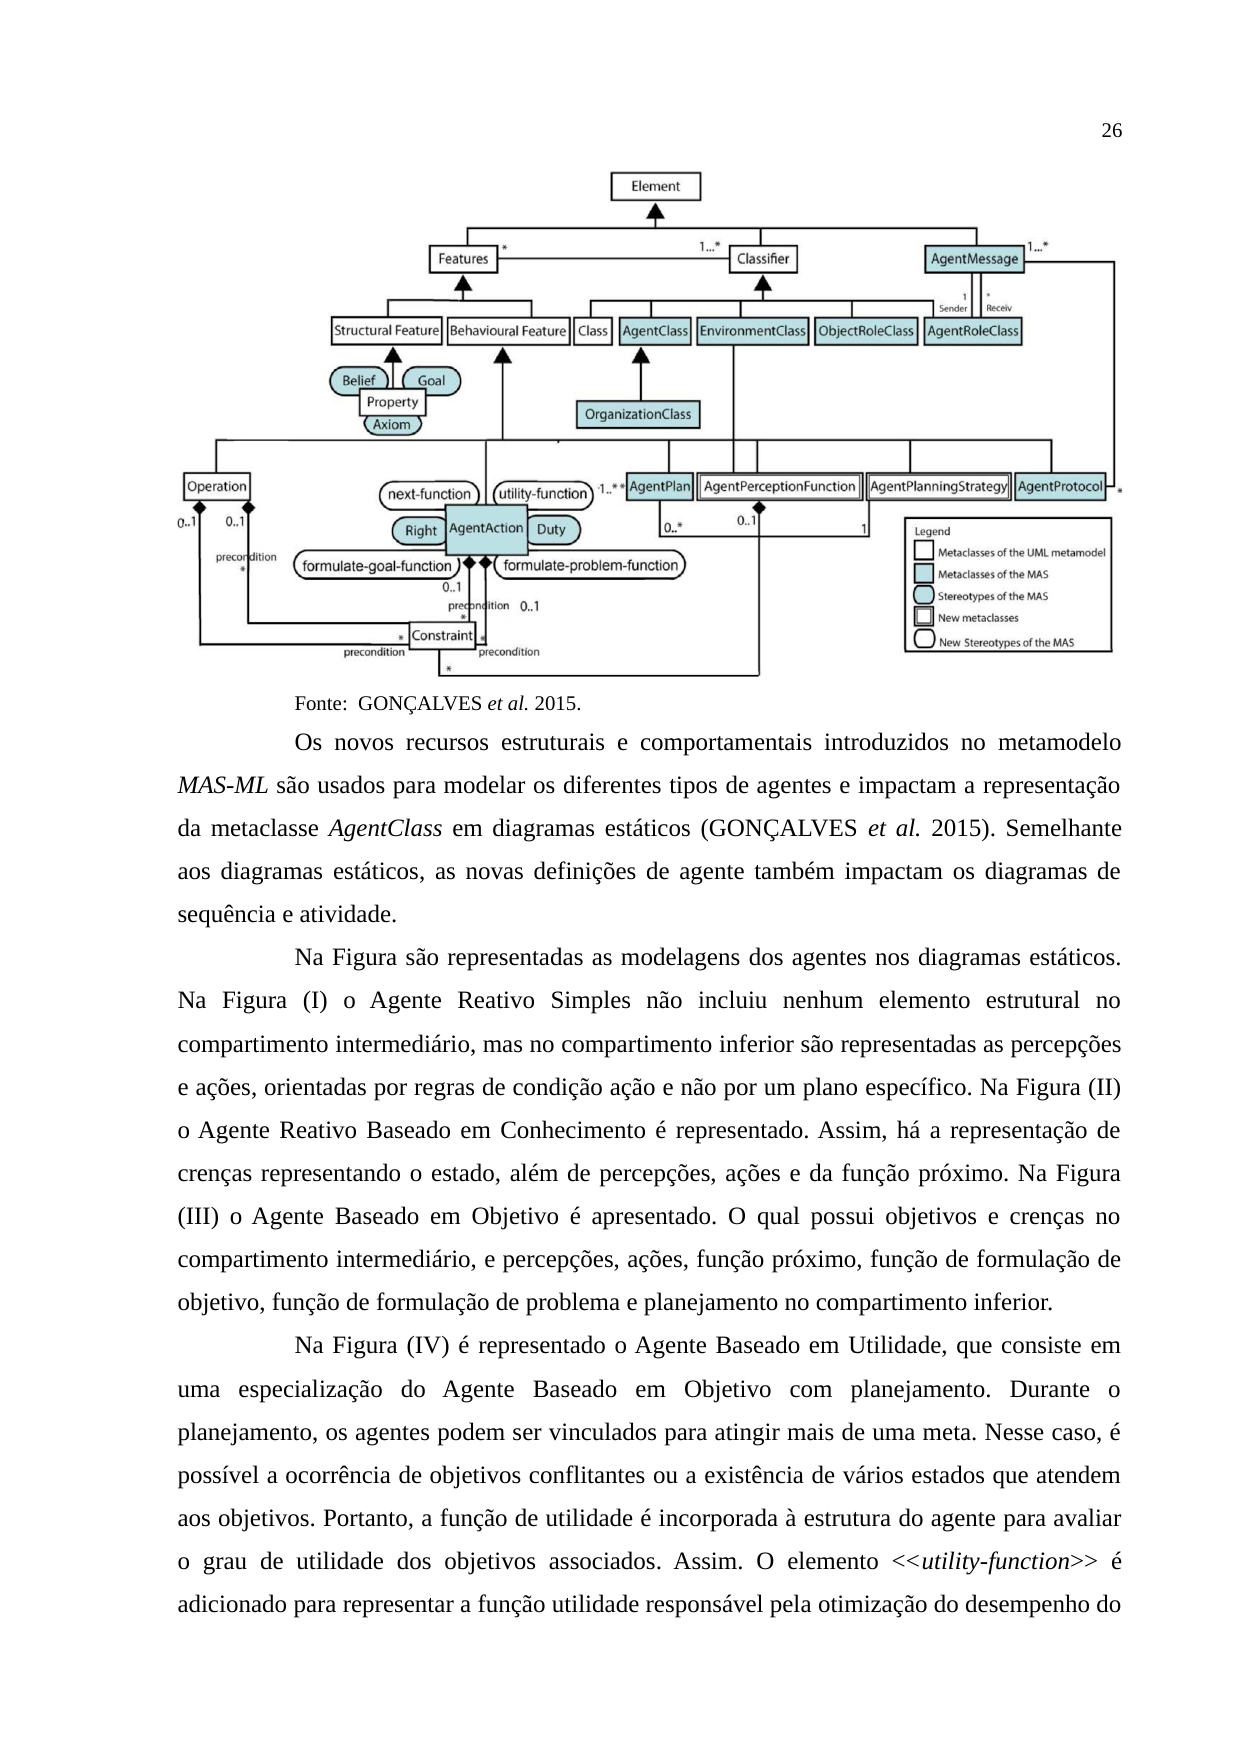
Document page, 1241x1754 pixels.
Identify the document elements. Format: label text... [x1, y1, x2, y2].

text Na Figura são representadas as modelagens dos agentes nos diagramas estáticos. Na Figura (I) o Agente Reativo Simples não incluiu nenhum elemento estrutural no compartimento intermediário, mas no compartimento inferior são representadas as percepções e ações, orientadas por regras de condição ação e não por um plano específico. Na Figura (II) o Agente Reativo Baseado em Conhecimento é representado. Assim, há a representação de crenças representando o estado, além de percepções, ações e da função próximo. Na Figura (III) o Agente Baseado em Objetivo é apresentado. O qual possui objetivos e crenças no compartimento intermediário, e percepções, ações, função próximo, função de formulação de objetivo, função de formulação de problema e planejamento no compartimento inferior. [177, 942, 1122, 1316]
text Na Figura (IV) é representado o Agente Baseado em Utilidade, que consiste em uma especialização do Agente Baseado em Objetivo com planejamento. Durante o planejamento, os agentes podem ser vinculados para atingir mais de uma meta. Nesse caso, é possível a ocorrência de objetivos conflitantes ou a existência de vários estados que atendem aos objetivos. Portanto, a função de utilidade é incorporada à estrutura do agente para avaliar o grau de utilidade dos objetivos associados. Assim. O elemento <<utility-function>> é adicionado para representar a função utilidade responsável pela otimização do desempenho do [177, 1331, 1122, 1618]
text Os novos recursos estruturais e comportamentais introduzidos no metamodelo MAS-ML são usados para modelar os diferentes tipos de agentes e impactam a representação da metaclasse AgentClass em diagramas estáticos (GONÇALVES et al. 2015). Semelhante aos diagramas estáticos, as novas definições de agente também impactam os diagramas de sequência e atividade. [177, 727, 1122, 928]
text Fonte: GONÇALVES et al. 2015. [177, 691, 1122, 715]
picture [177, 171, 1123, 677]
